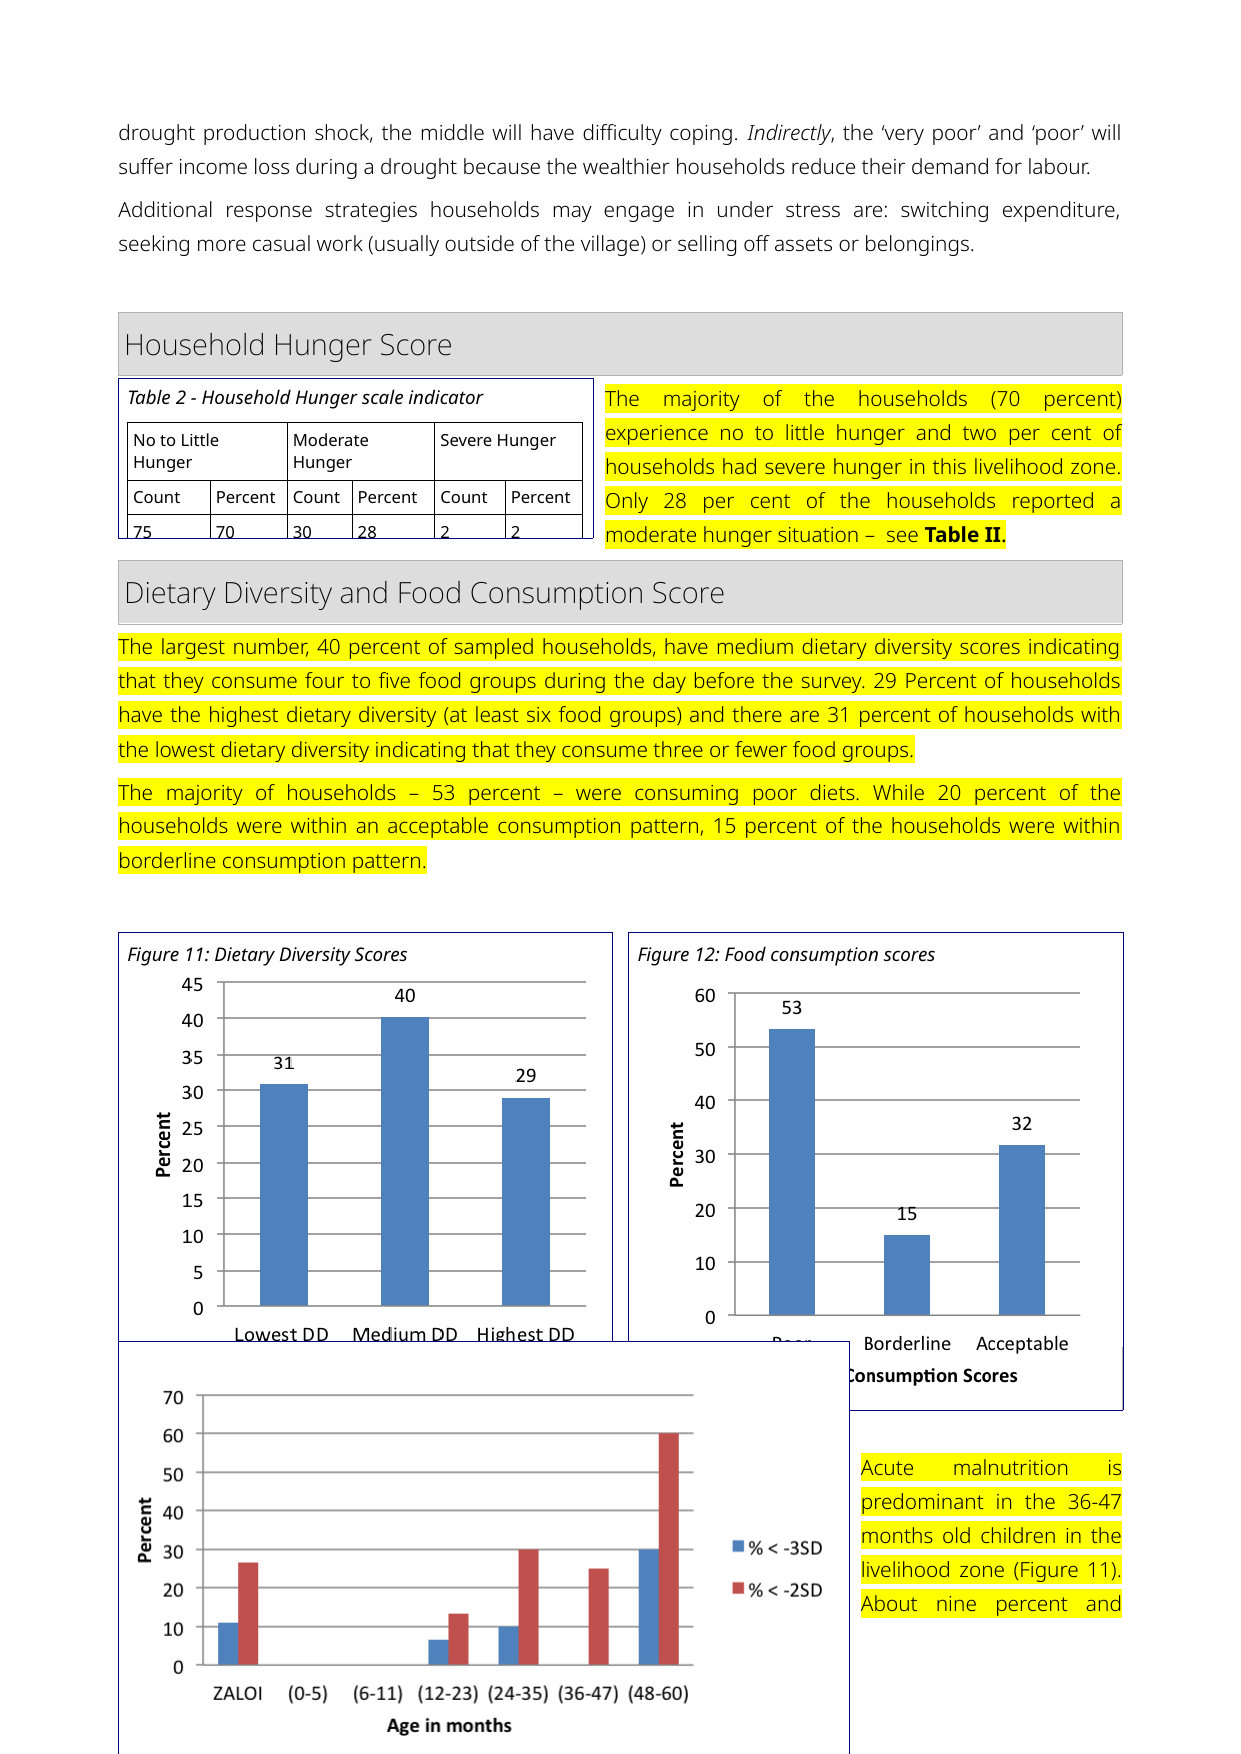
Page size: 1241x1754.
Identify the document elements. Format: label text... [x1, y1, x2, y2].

picture [129, 1374, 833, 1754]
picture [643, 978, 1107, 1400]
table_cell Count [435, 481, 505, 514]
table_cell 2 [435, 515, 505, 538]
text The majority of the households (70 percent) experience no to little hunger and two per cent of households had severe hunger in this livelihood zone. Only 28 per cent of the households reported a moderate hunger situation – see Table II. [118, 379, 1122, 549]
table_cell Percent [211, 481, 287, 514]
table_cell Count [288, 481, 352, 514]
text The largest number, 40 percent of sampled households, have medium dietary diversity scores indicating that they consume four to five food groups during the day before the survey. 29 Percent of households have the highest dietary diversity (at least six food groups) and there are 31 percent of households with the lowest dietary diversity indicating that they consume three or fewer food groups. [118, 632, 1122, 763]
table_cell 70 [211, 515, 287, 538]
table_cell 2 [506, 515, 582, 538]
table_header Household Hunger Score [119, 313, 1122, 375]
table_cell 28 [353, 515, 434, 538]
text [119, 1342, 849, 1754]
table_header No to Little Hunger [128, 423, 287, 479]
table_cell Count [128, 481, 210, 514]
text Acute malnutrition is predominant in the 36-47 months old children in the livelihood zone (Figure 11). About nine percent and [850, 1419, 1122, 1618]
text Table 2 - Household Hunger scale indicator [127, 384, 584, 410]
table_header Severe Hunger [435, 423, 582, 479]
table_cell 30 [288, 515, 352, 538]
text The majority of households – 53 percent – were consuming poor diets. While 20 percent of the households were within an acceptable consumption pattern, 15 percent of the households were within borderline consumption pattern. [118, 778, 1122, 874]
text Figure 12: Food consumption scores [637, 941, 1114, 966]
table_cell Percent [506, 481, 582, 514]
picture [129, 967, 591, 1341]
text Figure 13: Prevalence of severe and moderate stunting by age grouping [127, 1349, 840, 1745]
text drought production shock, the middle will have difficulty coping. Indirectly, the ‘very poor’ and ‘poor’ will suffer income loss during a drought because the wealthier households reduce their demand for labour. [118, 118, 1122, 181]
table_header Moderate Hunger [288, 423, 434, 479]
text Additional response strategies households may engage in under stress are: switching expenditure, seeking more casual work (usually outside of the village) or selling off assets or belongings. [118, 195, 1122, 258]
table_cell Percent [353, 481, 434, 514]
table_header Dietary Diversity and Food Consumption Score [119, 561, 1122, 623]
text Figure 11: Dietary Diversity Scores [127, 941, 603, 966]
table_cell 75 [128, 515, 210, 538]
